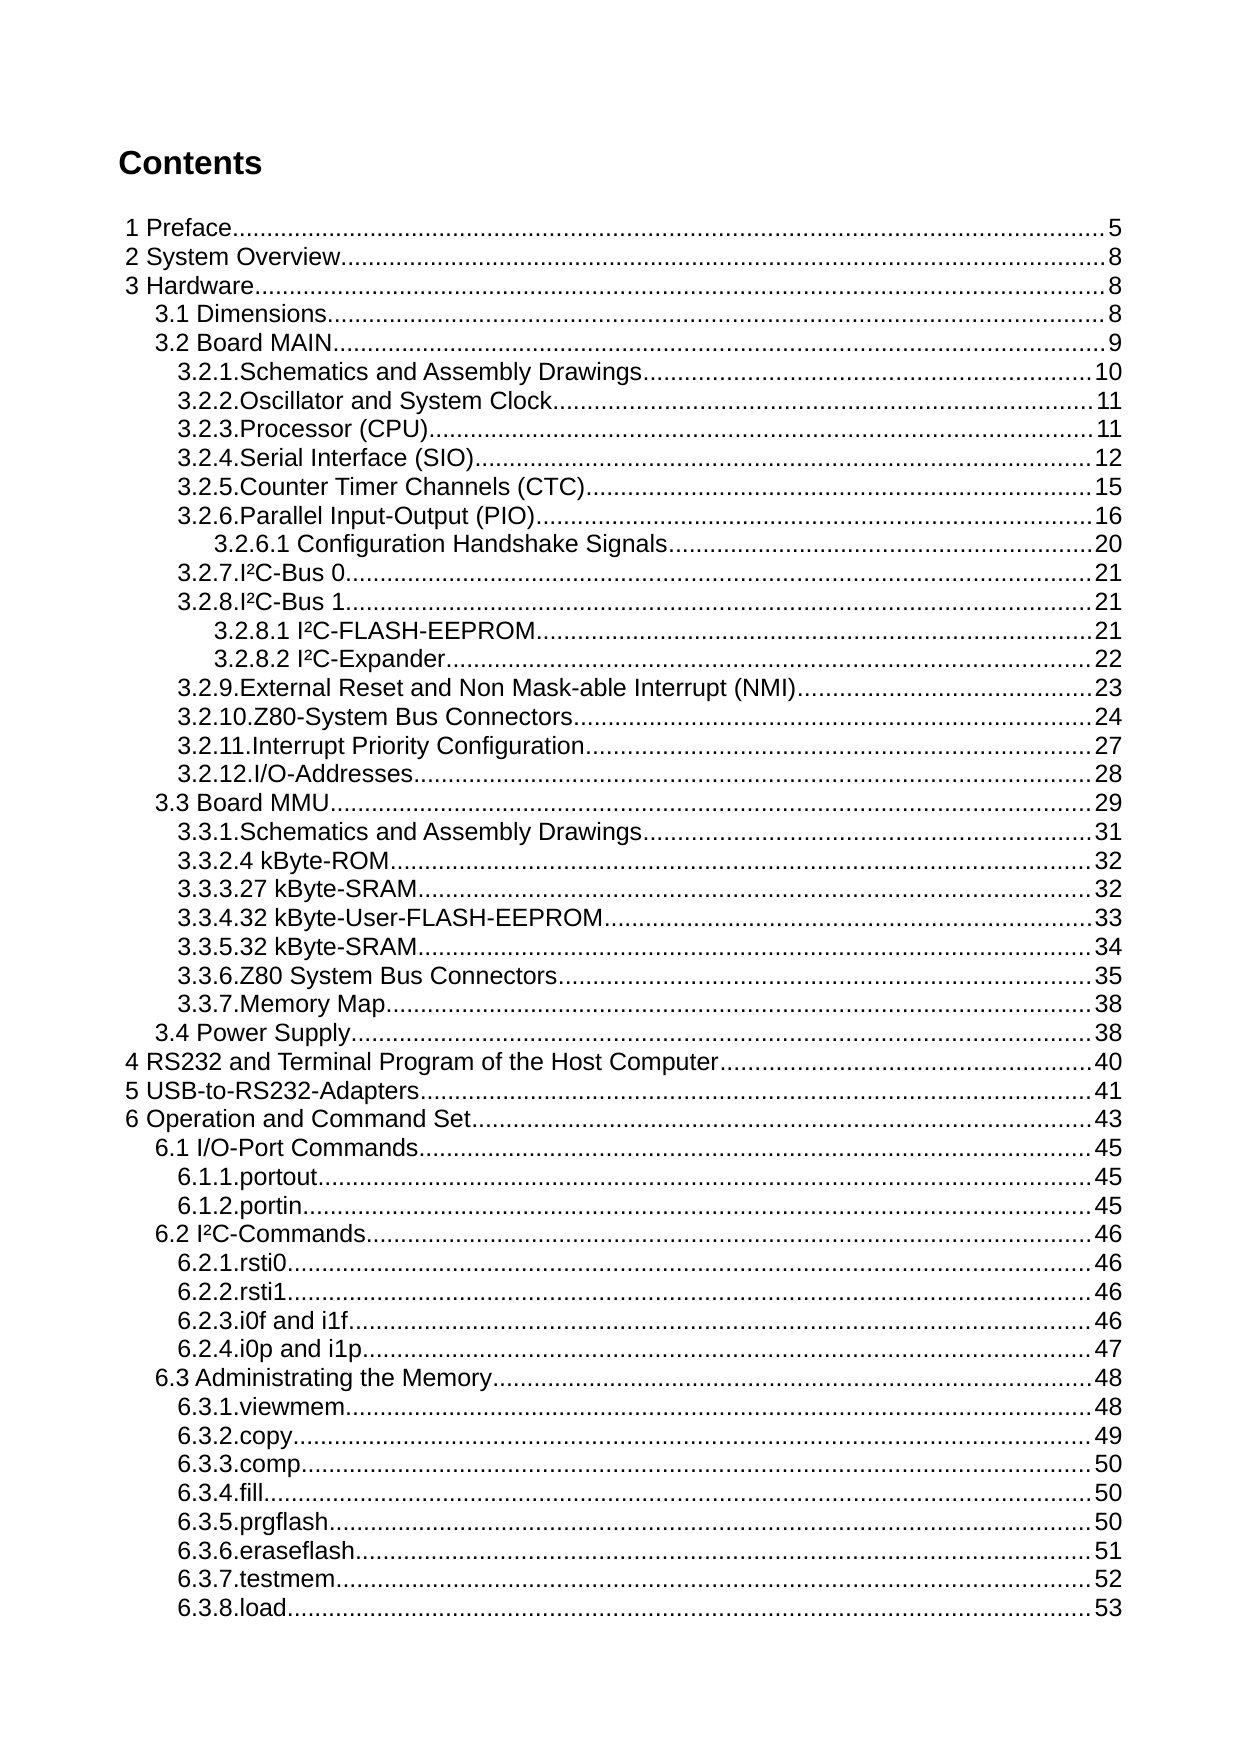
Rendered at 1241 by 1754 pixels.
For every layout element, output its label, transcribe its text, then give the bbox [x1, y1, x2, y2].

text 3.3.6.Z80 System Bus Connectors 35 [177, 961, 1122, 989]
text 3.2.8.2 I²C-Expander 22 [207, 644, 1122, 673]
text 6.2.1.rsti0 46 [177, 1248, 1122, 1277]
text 3.2.8.1 I²C-FLASH-EEPROM 21 [207, 616, 1122, 644]
text 6.3.6.eraseflash 51 [177, 1536, 1122, 1564]
text 3.2.6.Parallel Input-Output (PIO) 16 [177, 501, 1122, 529]
text 3.2.3.Processor (CPU) 11 [177, 414, 1122, 443]
text 4 RS232 and Terminal Program of the Host Computer 40 [118, 1047, 1122, 1076]
text 3.3.3.27 kByte-SRAM 32 [177, 874, 1122, 903]
text 6.1 I/O-Port Commands 45 [148, 1133, 1122, 1162]
text 6.1.2.portin 45 [177, 1191, 1122, 1219]
text 6.3.3.comp 50 [177, 1449, 1122, 1478]
text 3.1 Dimensions 8 [148, 299, 1122, 328]
text 5 USB-to-RS232-Adapters 41 [118, 1076, 1122, 1104]
text 3.2.6.1 Configuration Handshake Signals 20 [207, 529, 1122, 558]
text 3.3.5.32 kByte-SRAM 34 [177, 932, 1122, 961]
text 6.3.5.prgflash 50 [177, 1507, 1122, 1536]
text 6 Operation and Command Set 43 [118, 1104, 1122, 1133]
subtitle Contents [118, 143, 1122, 182]
text 1 Preface 5 [118, 213, 1122, 242]
text 6.3.2.copy 49 [177, 1421, 1122, 1449]
text 3.3.2.4 kByte-ROM 32 [177, 846, 1122, 874]
text 3.2.8.I²C-Bus 1 21 [177, 587, 1122, 616]
text 6.2.4.i0p and i1p 47 [177, 1334, 1122, 1363]
text 3.2.7.I²C-Bus 0 21 [177, 558, 1122, 587]
text 3.4 Power Supply 38 [148, 1018, 1122, 1047]
text 6.3.4.fill 50 [177, 1478, 1122, 1507]
text 6.2.3.i0f and i1f 46 [177, 1306, 1122, 1334]
text 6.3.7.testmem 52 [177, 1564, 1122, 1593]
text 3.2.9.External Reset and Non Mask-able Interrupt (NMI) 23 [177, 673, 1122, 702]
text 3.2.1.Schematics and Assembly Drawings 10 [177, 357, 1122, 386]
text 3.3.1.Schematics and Assembly Drawings 31 [177, 817, 1122, 846]
text 6.1.1.portout 45 [177, 1162, 1122, 1191]
text 6.2.2.rsti1 46 [177, 1277, 1122, 1306]
text 6.3.1.viewmem 48 [177, 1392, 1122, 1421]
text 3.2.2.Oscillator and System Clock 11 [177, 386, 1122, 414]
text 6.2 I²C-Commands 46 [148, 1219, 1122, 1248]
text 3 Hardware 8 [118, 271, 1122, 299]
text 3.2.4.Serial Interface (SIO) 12 [177, 443, 1122, 472]
text 3.2 Board MAIN 9 [148, 328, 1122, 357]
text 3.2.12.I/O-Addresses 28 [177, 759, 1122, 788]
text 3.2.5.Counter Timer Channels (CTC) 15 [177, 472, 1122, 501]
text 6.3.8.load 53 [177, 1593, 1122, 1622]
text 3.3.4.32 kByte-User-FLASH-EEPROM 33 [177, 903, 1122, 932]
text 3.3 Board MMU 29 [148, 788, 1122, 817]
text 2 System Overview 8 [118, 242, 1122, 271]
text 3.3.7.Memory Map 38 [177, 989, 1122, 1018]
text 3.2.10.Z80-System Bus Connectors 24 [177, 702, 1122, 731]
text 6.3 Administrating the Memory 48 [148, 1363, 1122, 1392]
text 3.2.11.Interrupt Priority Configuration 27 [177, 731, 1122, 759]
